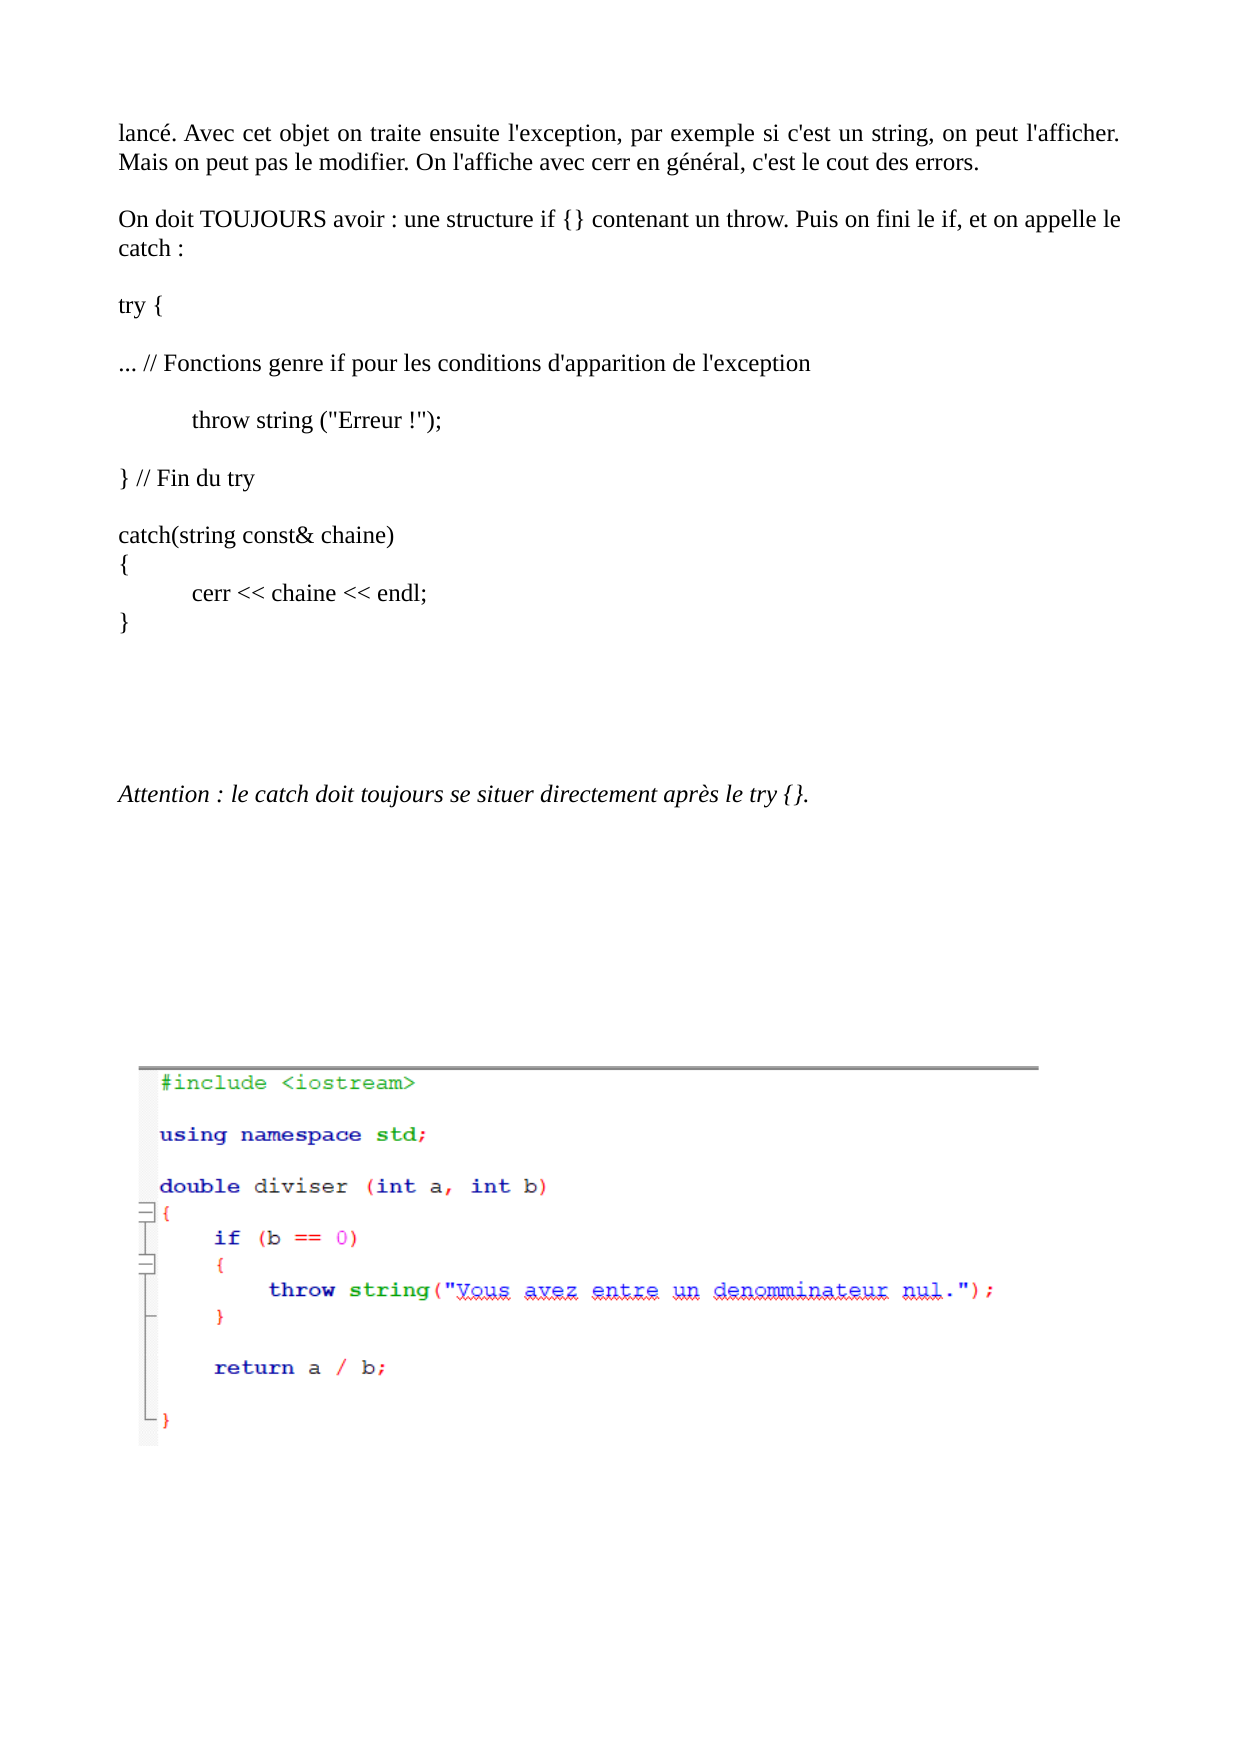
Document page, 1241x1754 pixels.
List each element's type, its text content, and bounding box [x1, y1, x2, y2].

text try { [118, 291, 1122, 319]
text { [118, 549, 1122, 578]
text } [118, 607, 1122, 636]
text On doit TOUJOURS avoir : une structure if {} contenant un throw. Puis on fini le if, et on appelle le catch : [118, 204, 1122, 262]
text throw string ("Erreur !"); [118, 406, 1122, 434]
text ... // Fonctions genre if pour les conditions d'apparition de l'exception [118, 348, 1122, 377]
text } // Fin du try [118, 463, 1122, 492]
text cerr << chaine << endl; [118, 578, 1122, 607]
text lancé. Avec cet objet on traite ensuite l'exception, par exemple si c'est un string, on peut l'afficher. Mais on peut pas le modifier. On l'affiche avec cerr en général, c'est le cout des errors. [118, 118, 1122, 176]
text Attention : le catch doit toujours se situer directement après le try {}. [118, 779, 1122, 808]
text catch(string const& chaine) [118, 521, 1122, 549]
